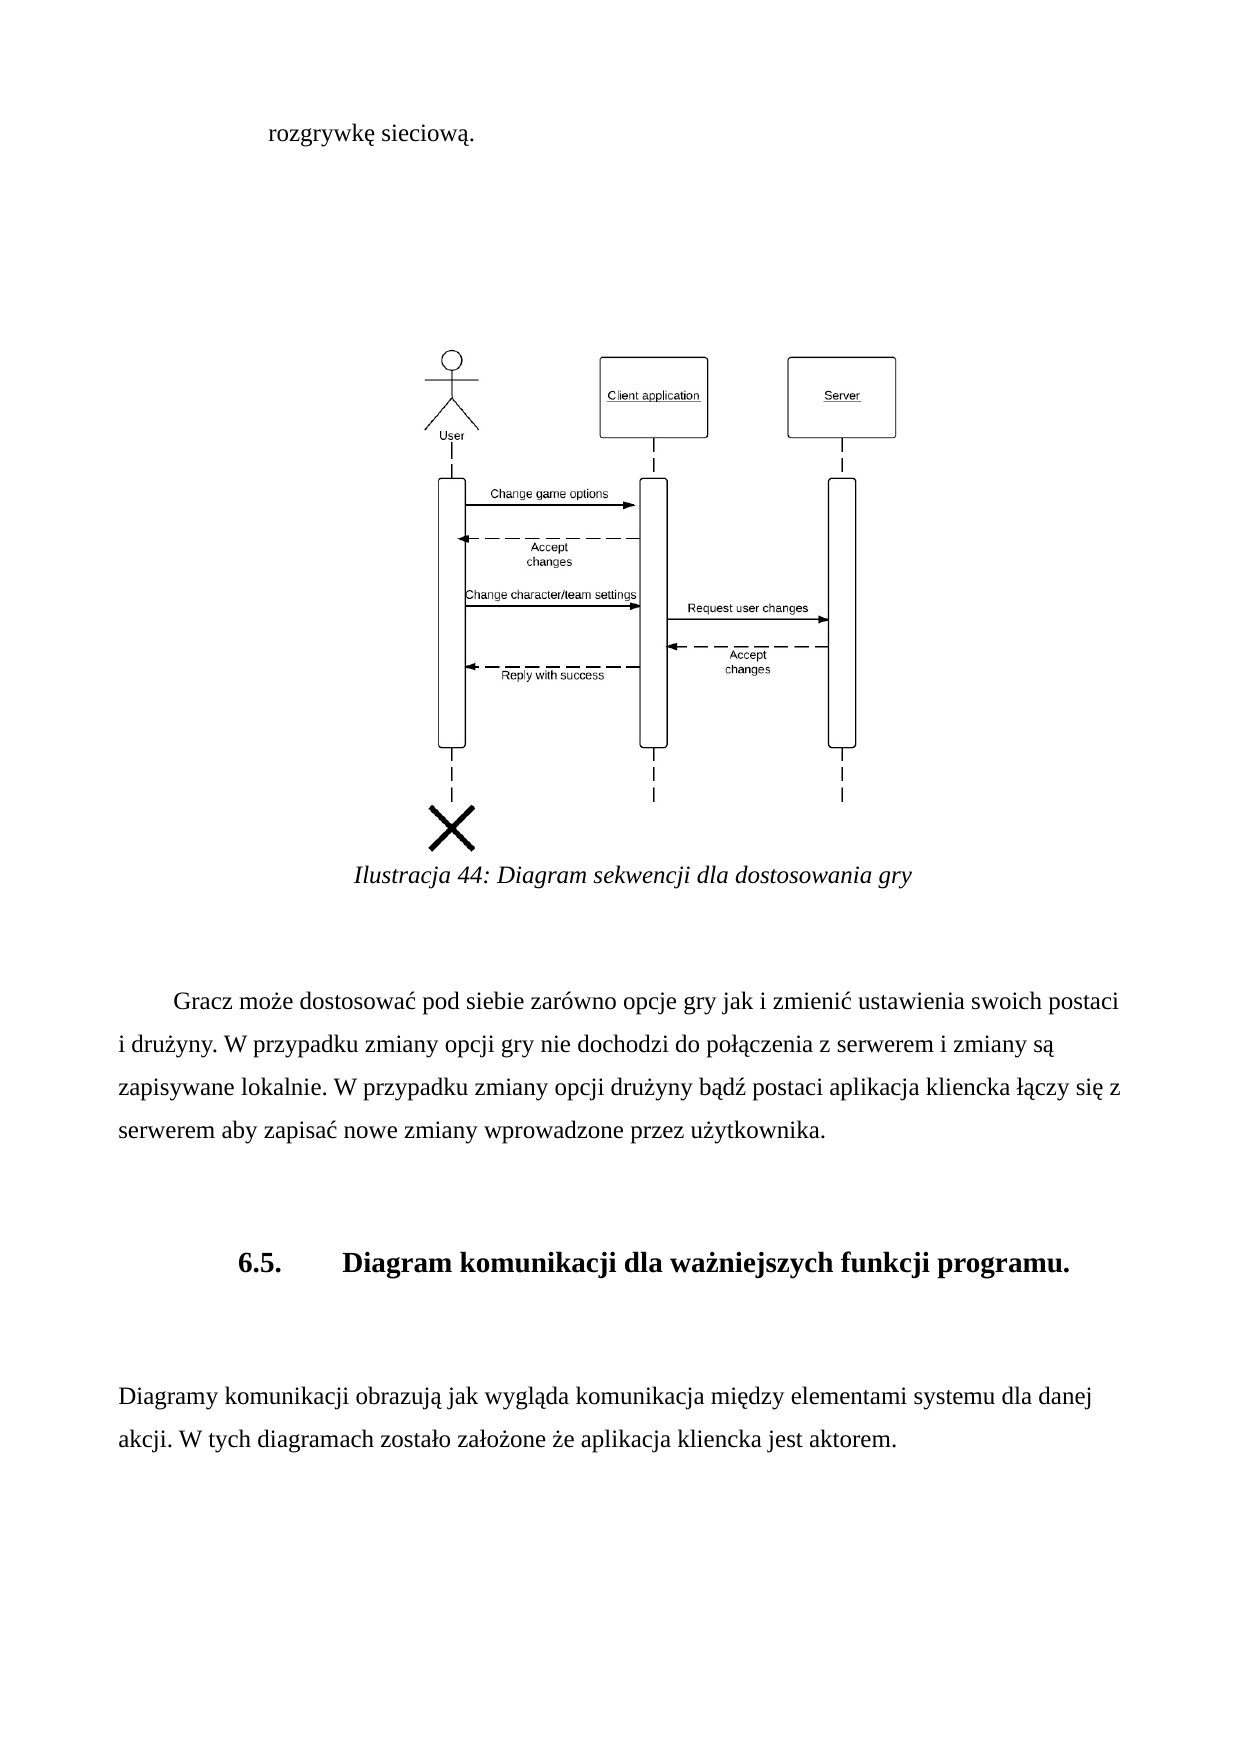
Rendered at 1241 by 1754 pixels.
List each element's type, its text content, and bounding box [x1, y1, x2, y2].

text Gracz może dostosować pod siebie zarówno opcje gry jak i zmienić ustawienia swoich postaci i drużyny. W przypadku zmiany opcji gry nie dochodzi do połączenia z serwerem i zmiany są zapisywane lokalnie. W przypadku zmiany opcji drużyny bądź postaci aplikacja kliencka łączy się z serwerem aby zapisać nowe zmiany wprowadzone przez użytkownika. [118, 986, 1122, 1144]
picture [384, 333, 932, 860]
text Ilustracja 44: Diagram sekwencji dla dostosowania gry [354, 346, 962, 888]
list Diagram komunikacji dla ważniejszych funkcji programu. [231, 1245, 1122, 1278]
text Diagramy komunikacji obrazują jak wygląda komunikacja między elementami systemu dla danej akcji. W tych diagramach zostało założone że aplikacja kliencka jest aktorem. [118, 1381, 1122, 1453]
list rozgrywkę sieciową. [231, 118, 1122, 147]
